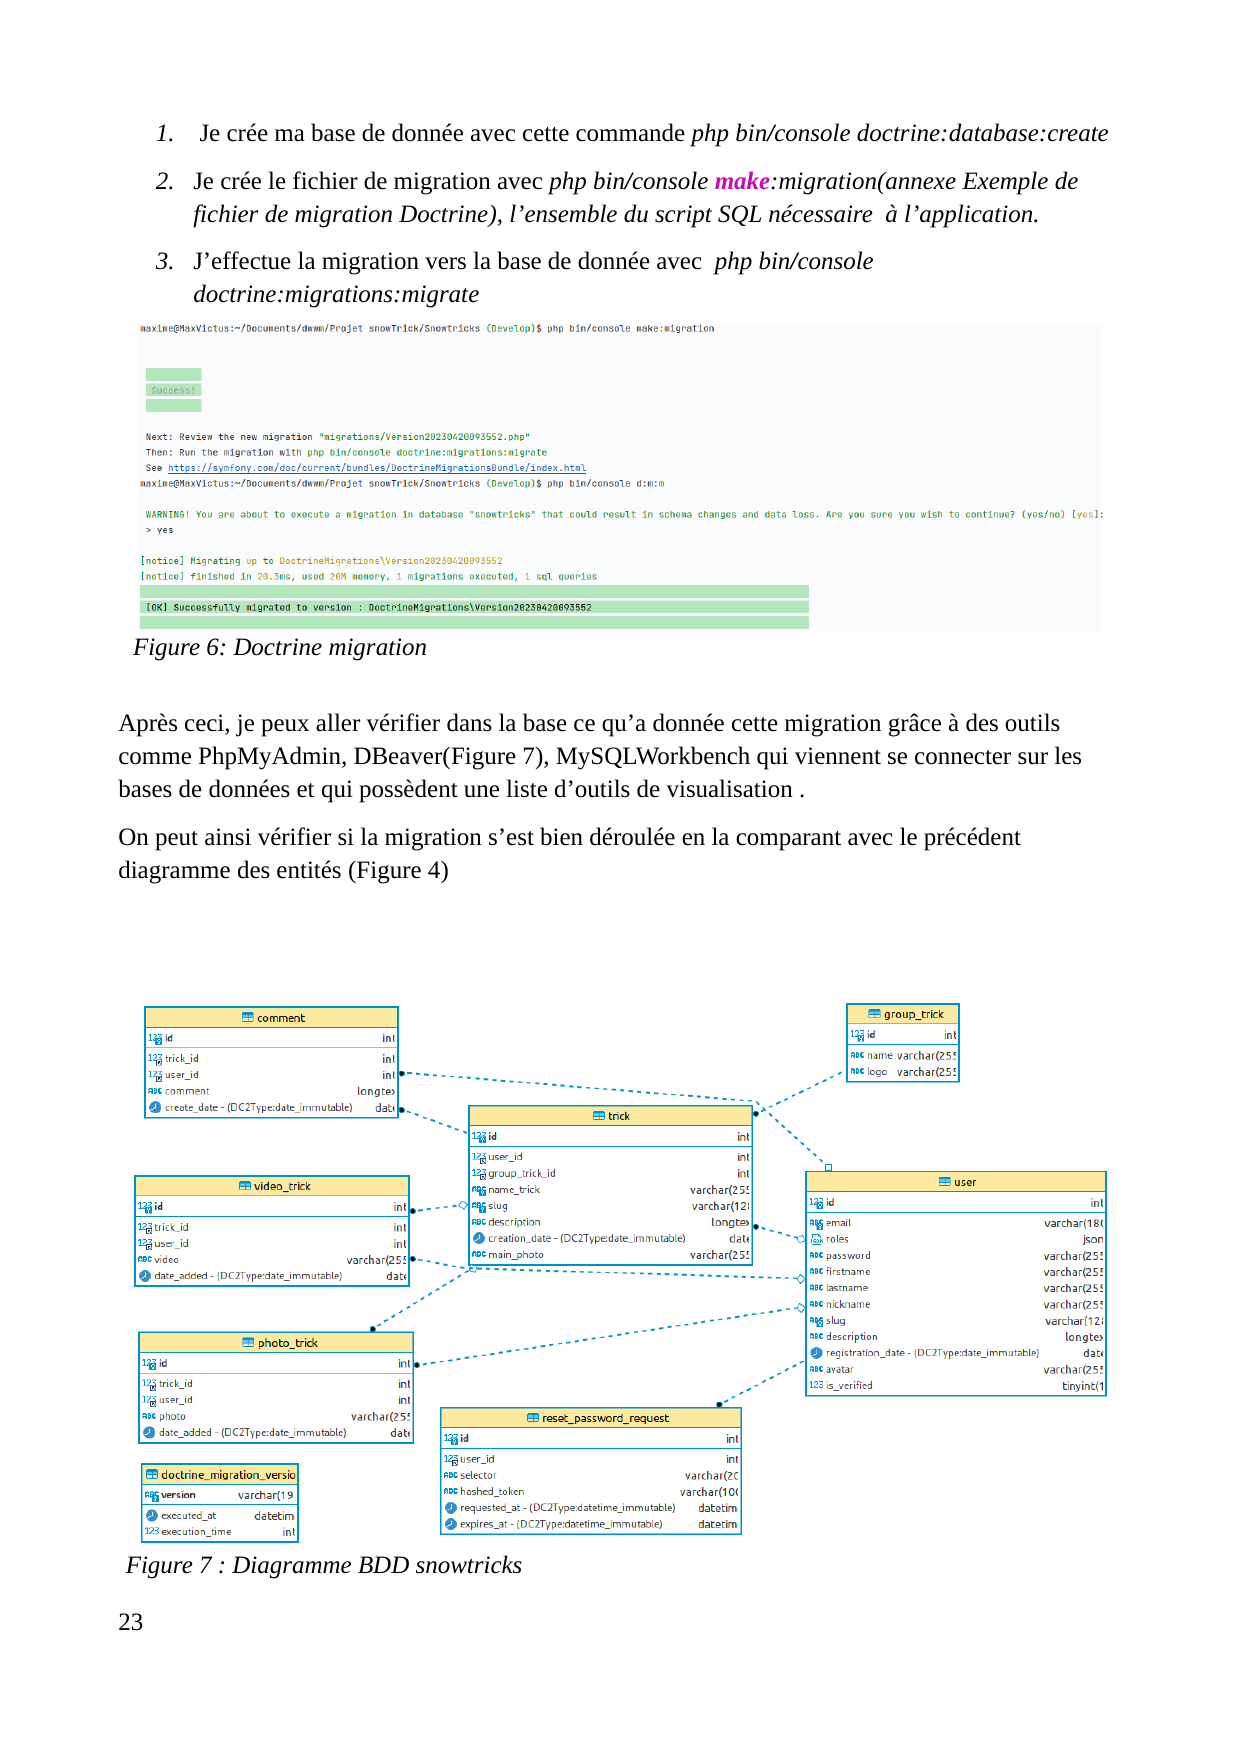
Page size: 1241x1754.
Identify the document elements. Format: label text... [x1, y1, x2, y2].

list Je crée le fichier de migration avec php bin/console make:migration(annexe Exemple de fichier de migration Doctrine), l’ensemble du script SQL nécessaire à l’application. [156, 166, 1122, 227]
text [126, 982, 1114, 994]
text On peut ainsi vérifier si la migration s’est bien déroulée en la comparant avec le précédent diagramme des entités (Figure 4) [118, 822, 1122, 884]
text Figure 7 : Diagramme BDD snowtricks [126, 1551, 1114, 1579]
text Figure 6: Doctrine migration [133, 337, 1107, 660]
picture [137, 324, 1103, 632]
list Je crée ma base de donnée avec cette commande php bin/console doctrine:database:create [156, 118, 1122, 147]
picture [125, 994, 1115, 1551]
text Après ceci, je peux aller vérifier dans la base ce qu’a donnée cette migration grâce à des outils comme PhpMyAdmin, DBeaver(Figure 7), MySQLWorkbench qui viennent se connecter sur les bases de données et qui possèdent une liste d’outils de visualisation . [118, 324, 1122, 803]
list J’effectue la migration vers la base de donnée avec php bin/console doctrine:migrations:migrate [156, 246, 1122, 308]
